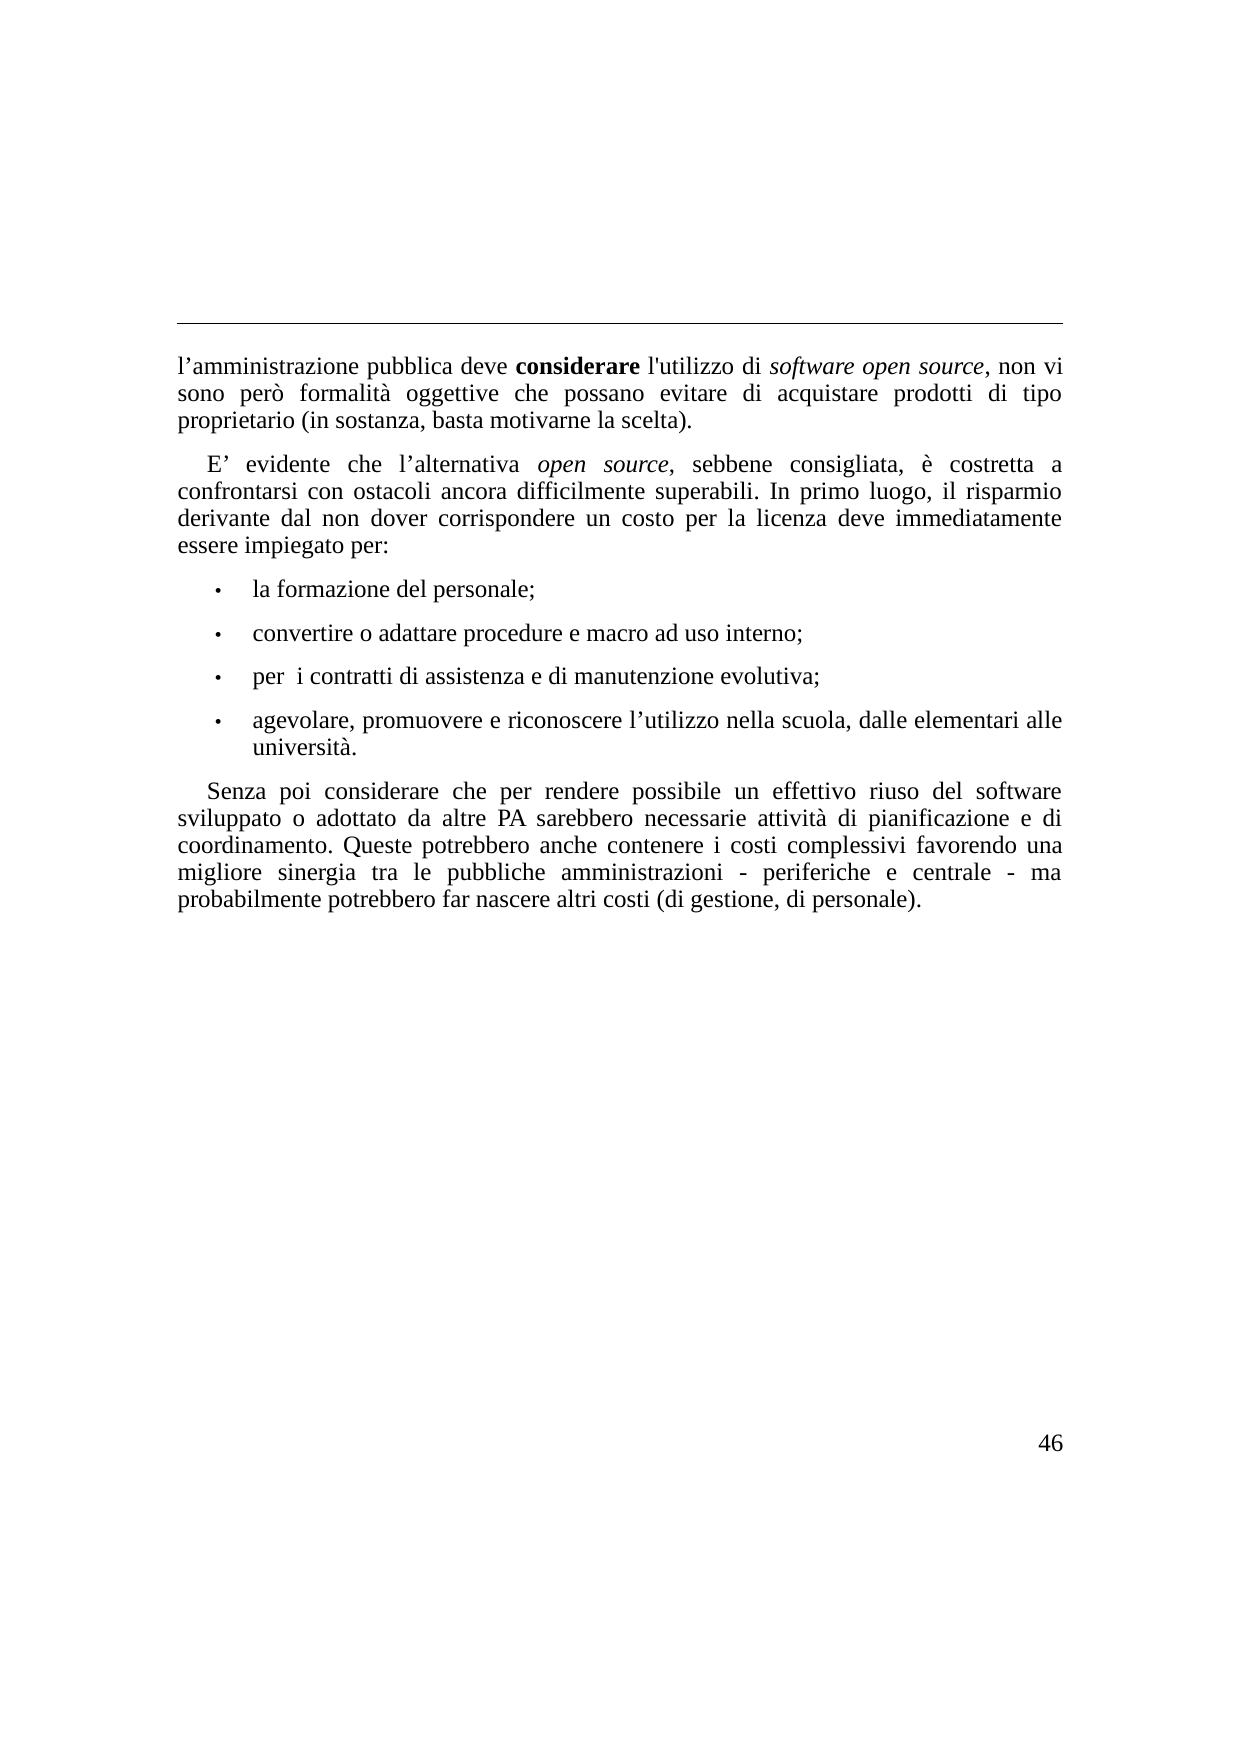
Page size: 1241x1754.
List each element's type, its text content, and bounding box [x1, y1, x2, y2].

list agevolare, promuovere e riconoscere l’utilizzo nella scuola, dalle elementari alle università. [215, 707, 1063, 761]
text Senza poi considerare che per rendere possibile un effettivo riuso del software sviluppato o adottato da altre PA sarebbero necessarie attività di pianificazione e di coordinamento. Queste potrebbero anche contenere i costi complessivi favorendo una migliore sinergia tra le pubbliche amministrazioni - periferiche e centrale - ma probabilmente potrebbero far nascere altri costi (di gestione, di personale). [177, 778, 1063, 913]
list per i contratti di assistenza e di manutenzione evolutiva; [215, 663, 1063, 690]
text l’amministrazione pubblica deve considerare l'utilizzo di software open source, non vi sono però formalità oggettive che possano evitare di acquistare prodotti di tipo proprietario (in sostanza, basta motivarne la scelta). [177, 353, 1063, 434]
list convertire o adattare procedure e macro ad uso interno; [215, 619, 1063, 646]
text E’ evidente che l’alternativa open source, sebbene consigliata, è costretta a confrontarsi con ostacoli ancora difficilmente superabili. In primo luogo, il risparmio derivante dal non dover corrispondere un costo per la licenza deve immediatamente essere impiegato per: [177, 451, 1063, 559]
list la formazione del personale; [215, 576, 1063, 603]
